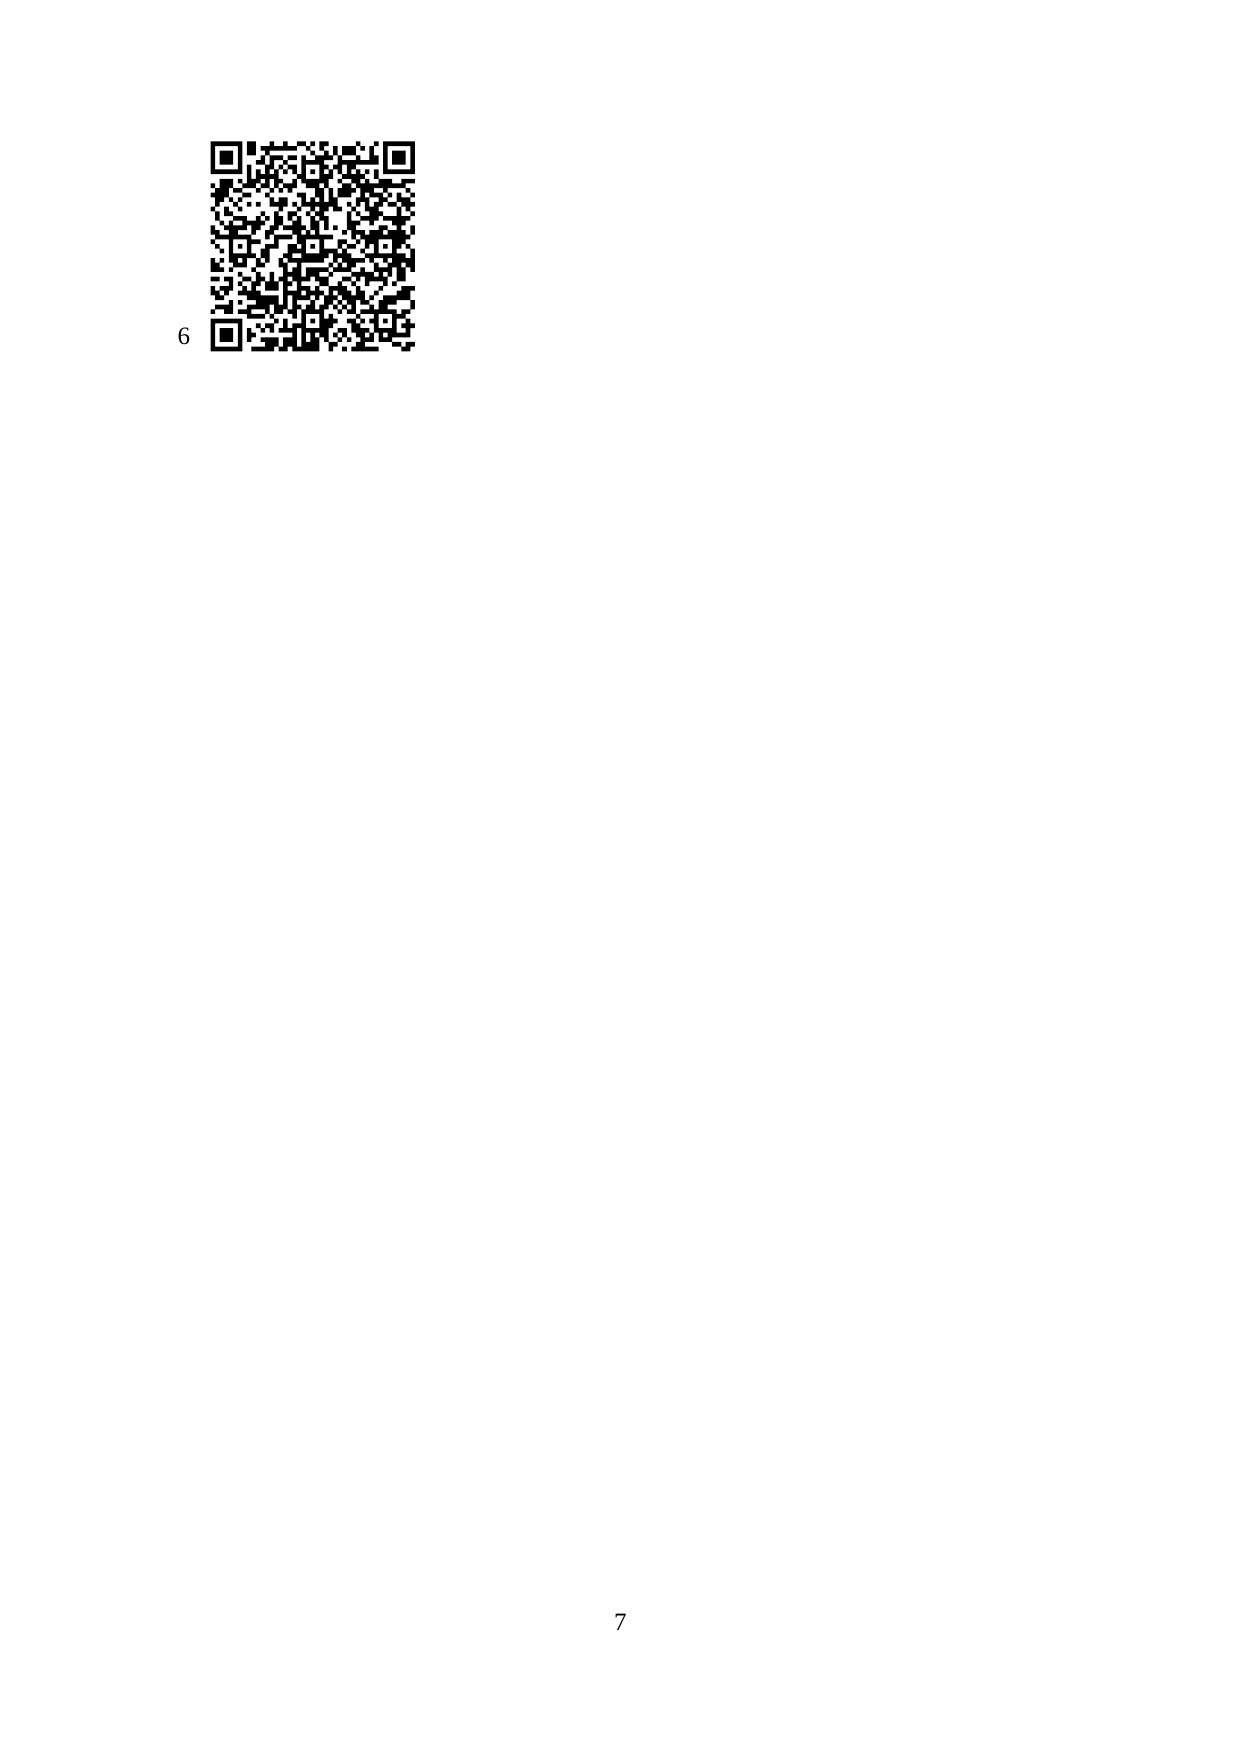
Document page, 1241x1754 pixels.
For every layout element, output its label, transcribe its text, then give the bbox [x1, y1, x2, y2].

text [216, 324, 237, 346]
text [379, 321, 392, 328]
text 6 [177, 321, 210, 350]
text [365, 333, 401, 350]
text [361, 321, 373, 332]
text [320, 338, 328, 350]
text [306, 321, 319, 328]
text [329, 321, 360, 350]
text [243, 321, 292, 350]
text [393, 321, 1122, 350]
text [297, 329, 301, 346]
text [288, 321, 301, 328]
